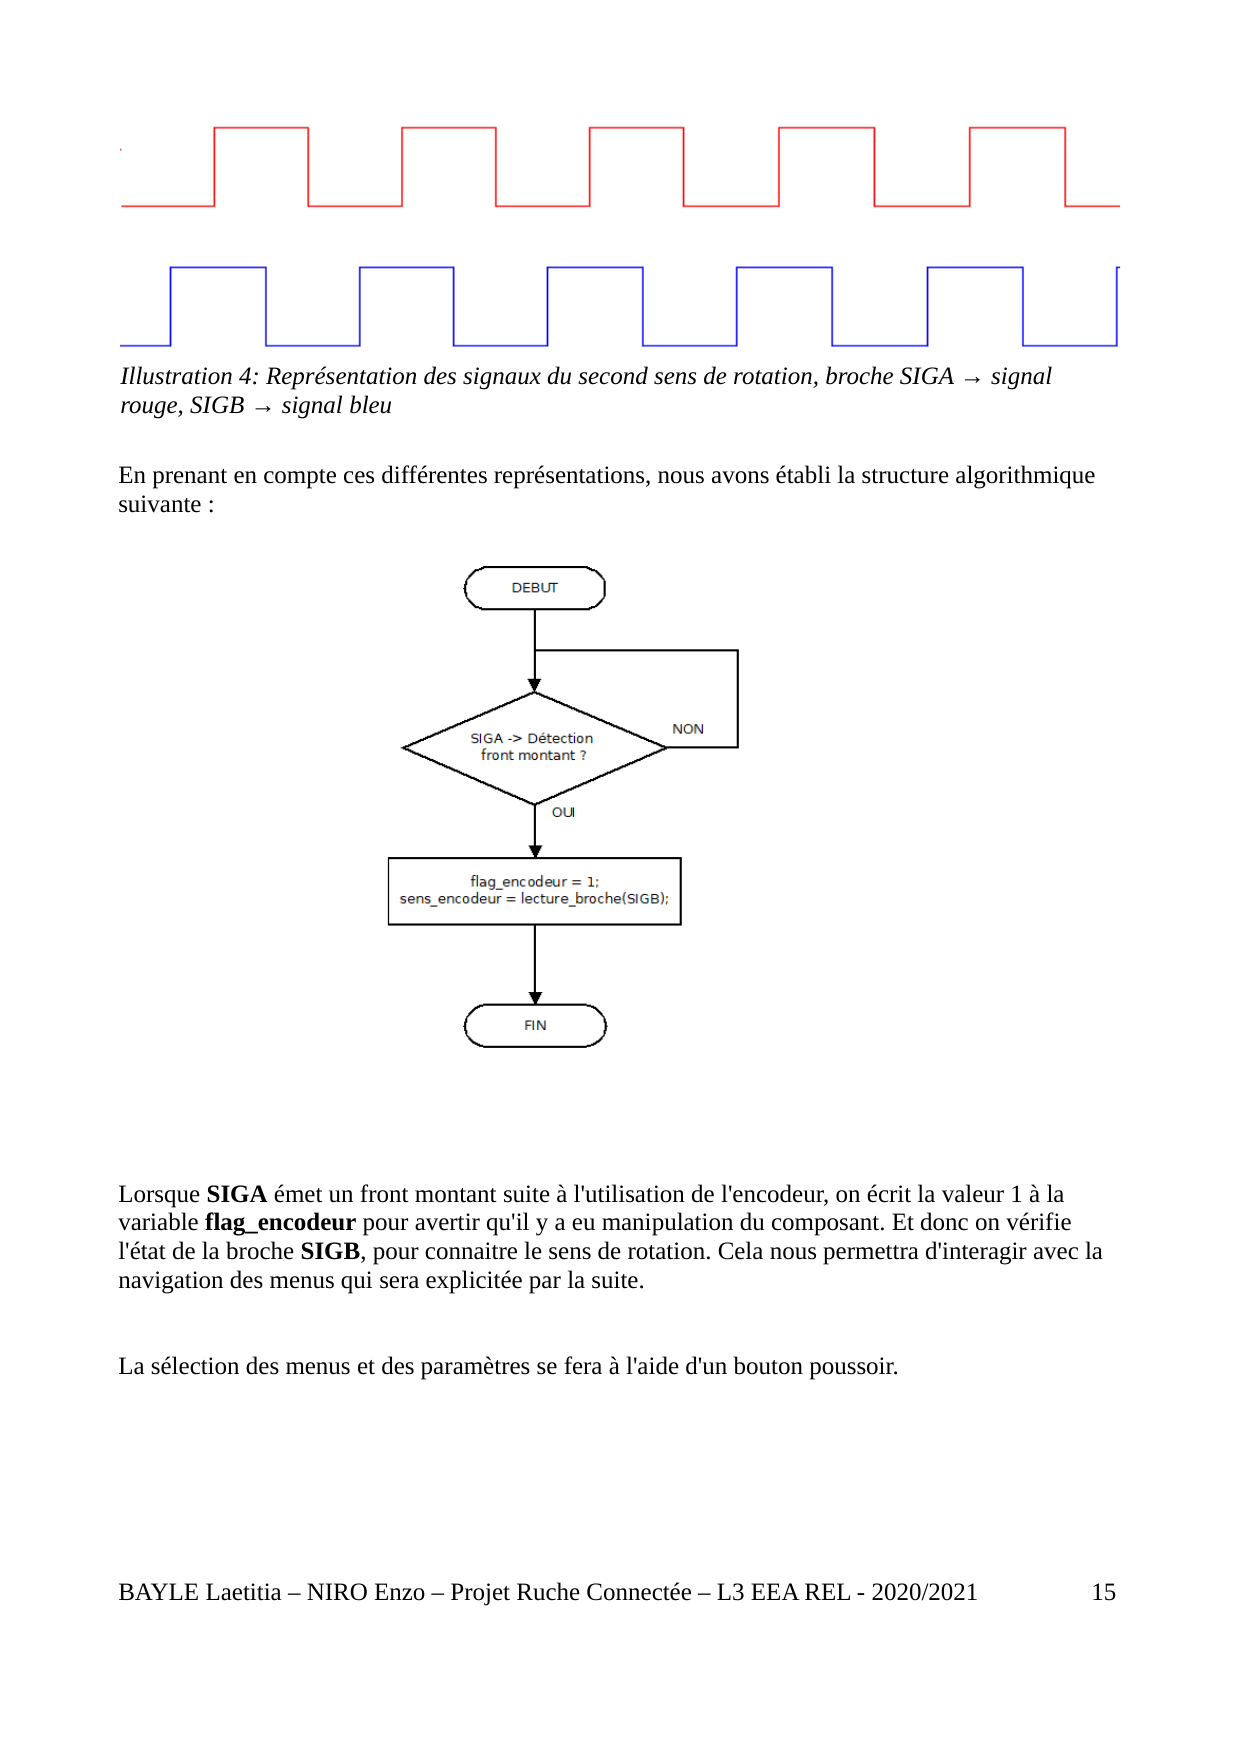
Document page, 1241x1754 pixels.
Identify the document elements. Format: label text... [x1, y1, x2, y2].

text La sélection des menus et des paramètres se fera à l'aide d'un bouton poussoir. [118, 1351, 1122, 1380]
text Illustration 4: Représentation des signaux du second sens de rotation, broche SIGA → signal rouge, SIGB → signal bleu [120, 361, 1120, 418]
text Lorsque SIGA émet un front montant suite à l'utilisation de l'encodeur, on écrit la valeur 1 à la variable flag_encodeur pour avertir qu'il y a eu manipulation du composant. Et donc on vérifie l'état de la broche SIGB, pour connaitre le sens de rotation. Cela nous permettra d'interagir avec la navigation des menus qui sera explicitée par la suite. [118, 1179, 1122, 1294]
text En prenant en compte ces différentes représentations, nous avons établi la structure algorithmique suivante : [118, 460, 1122, 517]
picture [120, 111, 1121, 361]
picture [387, 566, 741, 1049]
